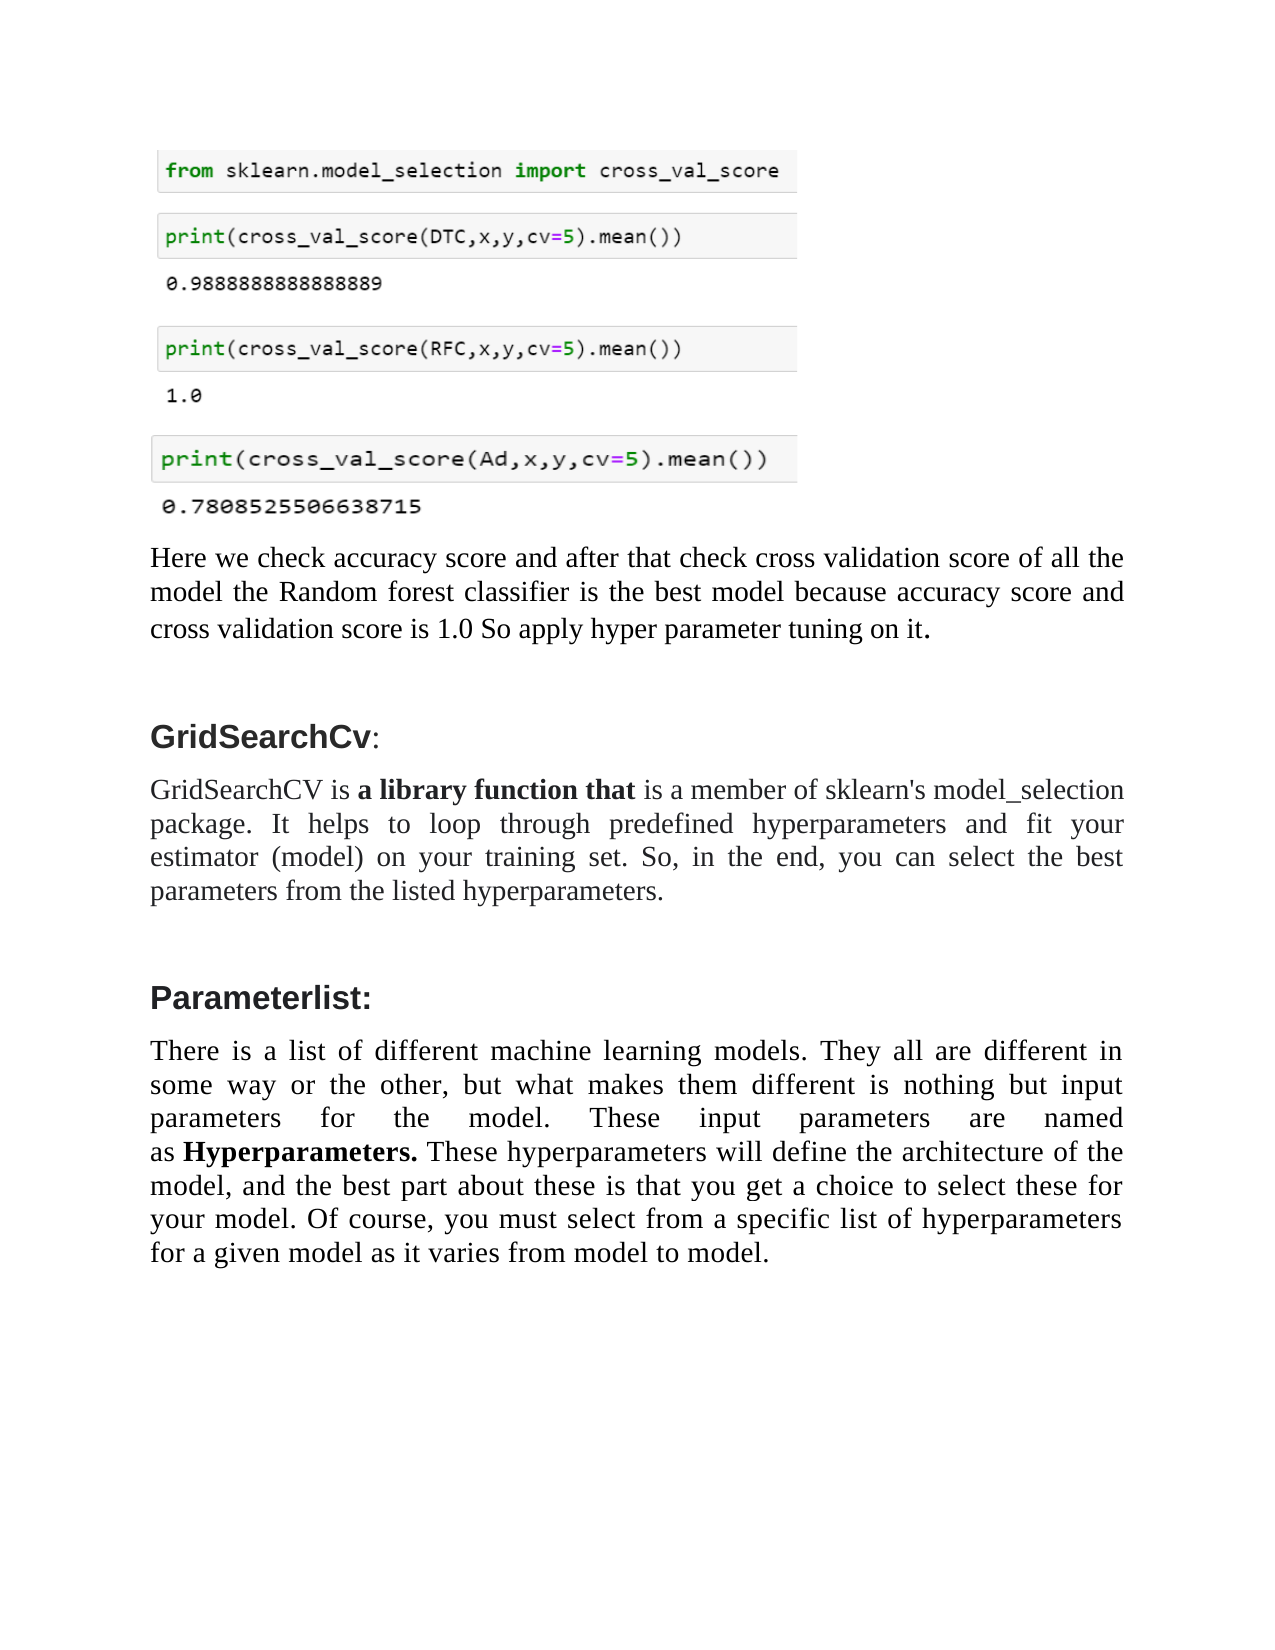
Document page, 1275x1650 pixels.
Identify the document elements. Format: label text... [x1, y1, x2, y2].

text There is a list of different machine learning models. They all are different in some way or the other, but what makes them different is nothing but input parameters for the model. These input parameters are named as Hyperparameters. These hyperparameters will define the architecture of the model, and the best part about these is that you get a choice to select these for your model. Of course, you must select from a specific list of hyperparameters for a given model as it varies from model to model. [150, 1033, 1125, 1268]
text Parameterlist: [150, 978, 1125, 1017]
text GridSearchCV is a library function that is a member of sklearn's model_selection package. It helps to loop through predefined hyperparameters and fit your estimator (model) on your training set. So, in the end, you can select the best parameters from the listed hyperparameters. [150, 772, 1125, 907]
text GridSearchCv: [150, 717, 1125, 756]
text Here we check accuracy score and after that check cross validation score of all the model the Random forest classifier is the best model because accuracy score and cross validation score is 1.0 So apply hyper parameter tuning on it. [150, 540, 1125, 646]
